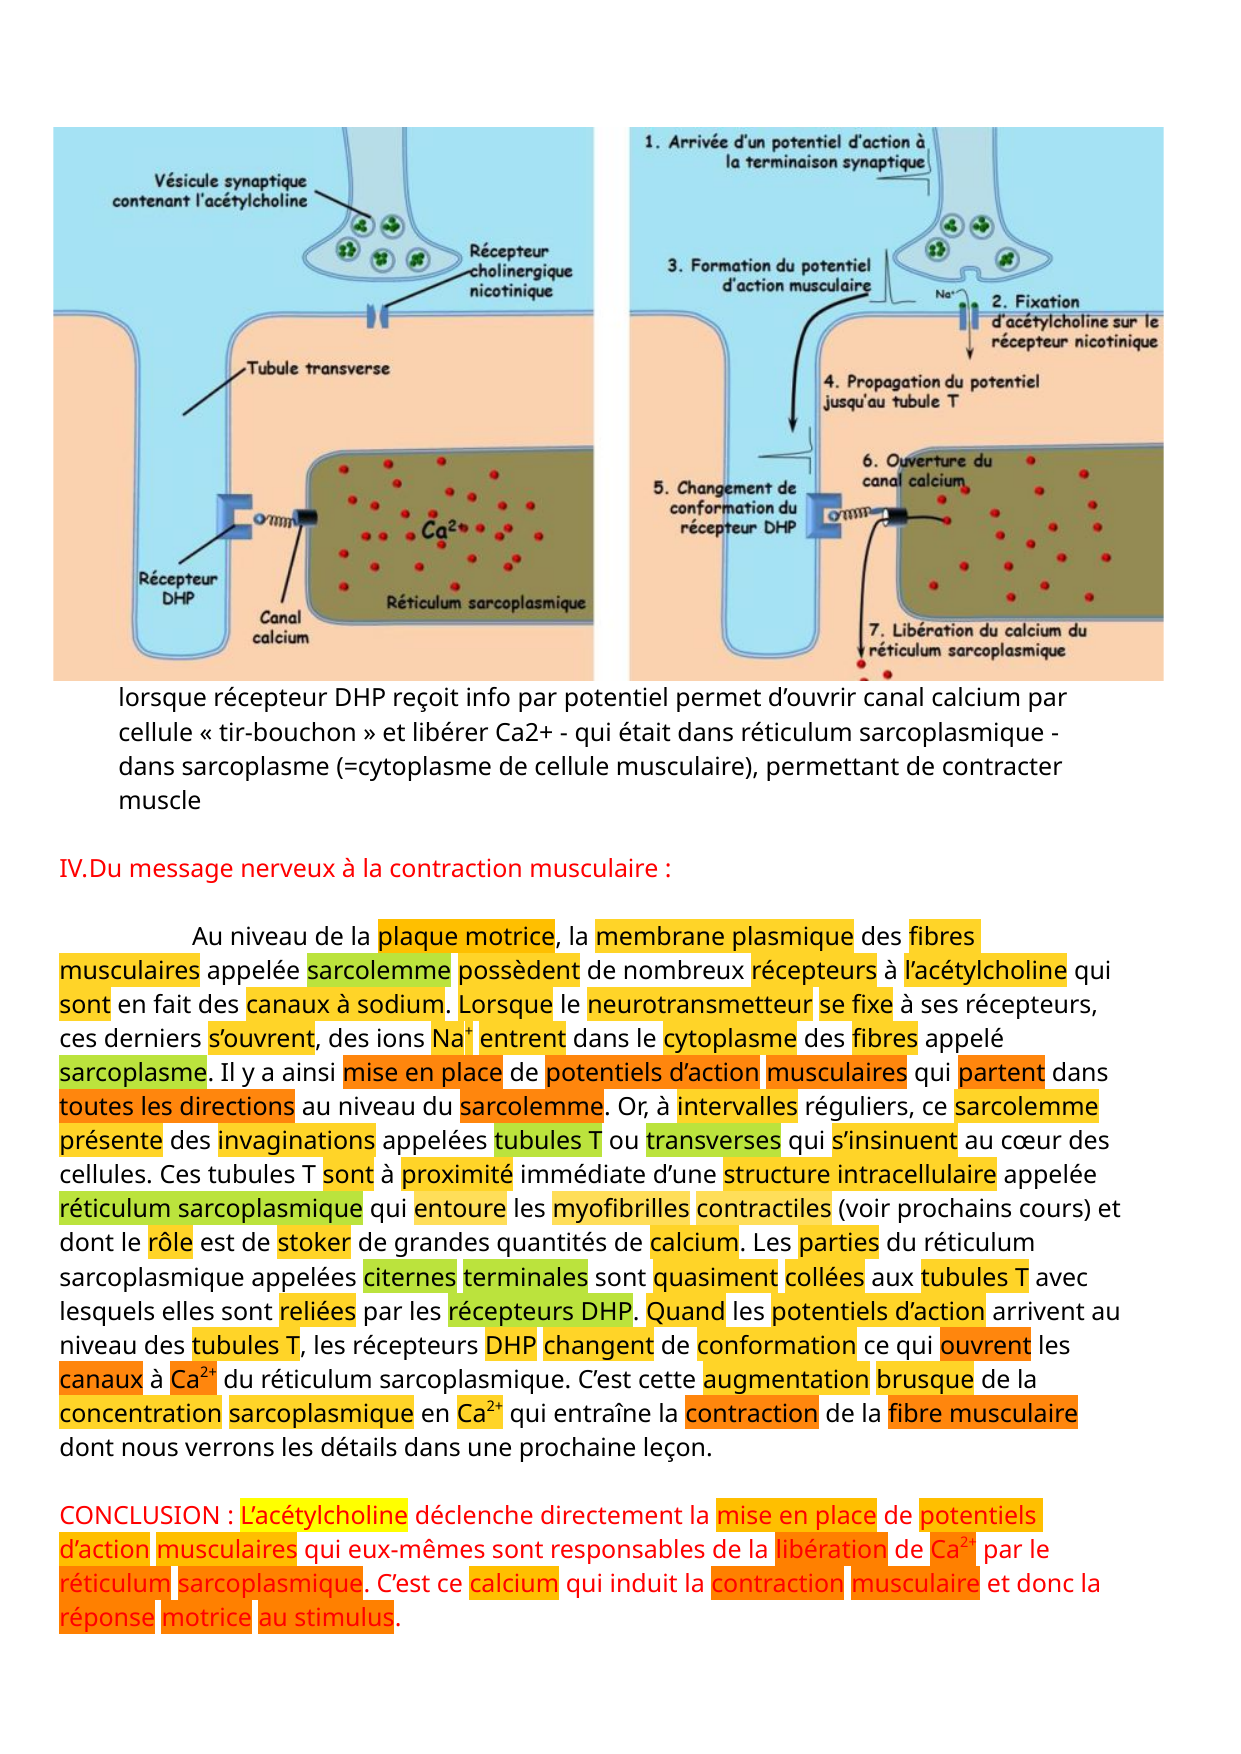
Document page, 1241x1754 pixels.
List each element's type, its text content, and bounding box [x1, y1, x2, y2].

text lorsque récepteur DHP reçoit info par potentiel permet d’ouvrir canal calcium par cellule « tir-bouchon » et libérer Ca2+ - qui était dans réticulum sarcoplasmique - dans sarcoplasme (=cytoplasme de cellule musculaire), permettant de contracter muscle [118, 681, 1107, 816]
text IV. Du message nerveux à la contraction musculaire : [59, 850, 1122, 884]
text Au niveau de la plaque motrice, la membrane plasmique des fibres musculaires appelée sarcolemme possèdent de nombreux récepteurs à l’acétylcholine qui sont en fait des canaux à sodium. Lorsque le neurotransmetteur se fixe à ses récepteurs, ces derniers s’ouvrent, des ions Na+ entrent dans le cytoplasme des fibres appelé sarcoplasme. Il y a ainsi mise en place de potentiels d’action musculaires qui partent dans toutes les directions au niveau du sarcolemme. Or, à intervalles réguliers, ce sarcolemme présente des invaginations appelées tubules T ou transverses qui s’insinuent au cœur des cellules. Ces tubules T sont à proximité immédiate d’une structure intracellulaire appelée réticulum sarcoplasmique qui entoure les myofibrilles contractiles (voir prochains cours) et dont le rôle est de stoker de grandes quantités de calcium. Les parties du réticulum sarcoplasmique appelées citernes terminales sont quasiment collées aux tubules T avec lesquels elles sont reliées par les récepteurs DHP. Quand les potentiels d’action arrivent au niveau des tubules T, les récepteurs DHP changent de conformation ce qui ouvrent les canaux à Ca2+ du réticulum sarcoplasmique. C’est cette augmentation brusque de la concentration sarcoplasmique en Ca2+ qui entraîne la contraction de la fibre musculaire dont nous verrons les détails dans une prochaine leçon. [59, 918, 1122, 1463]
text CONCLUSION : L’acétylcholine déclenche directement la mise en place de potentiels d’action musculaires qui eux-mêmes sont responsables de la libération de Ca2+ par le réticulum sarcoplasmique. C’est ce calcium qui induit la contraction musculaire et donc la réponse motrice au stimulus. [59, 1498, 1122, 1634]
picture [53, 127, 1164, 681]
text [118, 118, 1107, 127]
